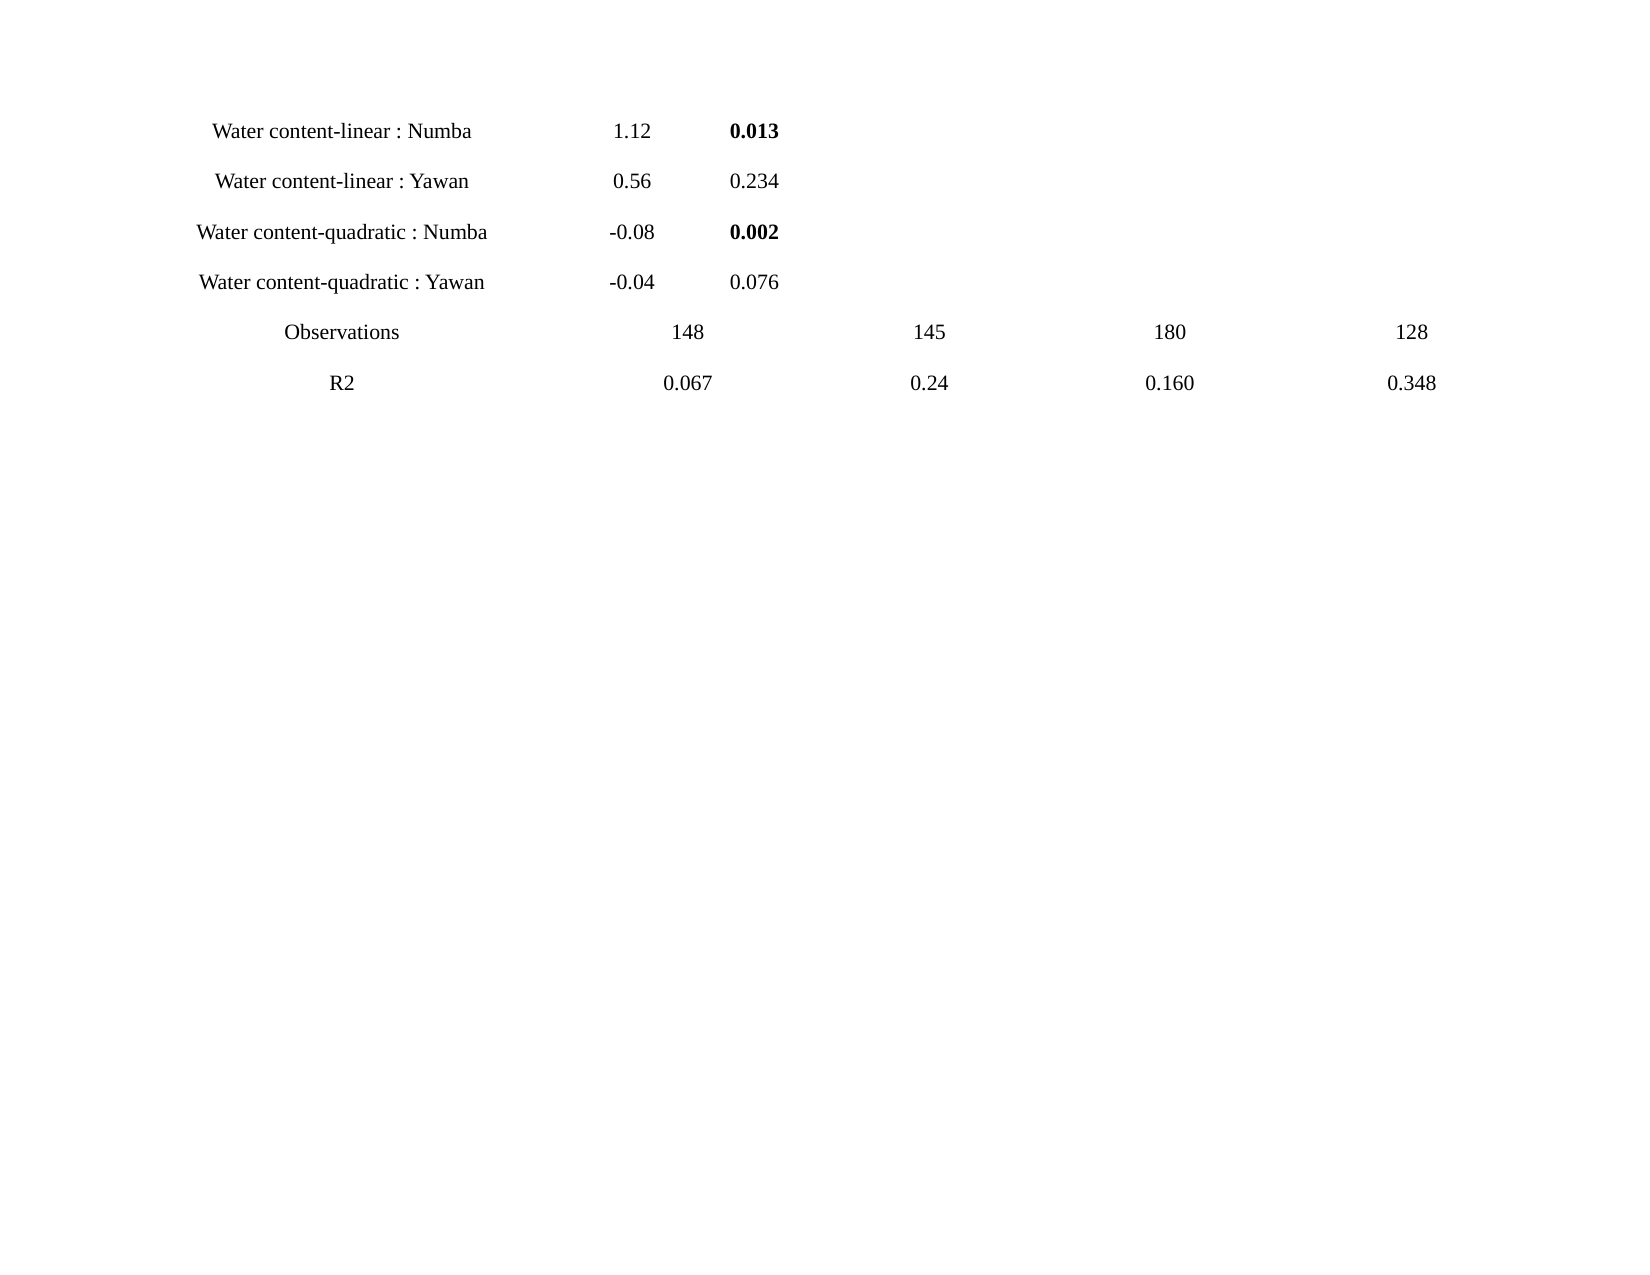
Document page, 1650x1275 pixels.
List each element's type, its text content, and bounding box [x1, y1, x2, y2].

table_cell 145 [810, 319, 1049, 370]
table_cell Water content-linear : Numba [118, 118, 566, 168]
table_cell 0.160 [1049, 370, 1291, 420]
table_cell 128 [1291, 319, 1533, 370]
table_cell 148 [566, 319, 810, 370]
table_cell 180 [1049, 319, 1291, 370]
table_cell 0.234 [698, 169, 810, 219]
table_cell 0.24 [810, 370, 1049, 420]
table_cell [940, 169, 1049, 219]
table_cell [1423, 269, 1533, 319]
table_cell [1049, 269, 1182, 319]
table_cell [940, 269, 1049, 319]
table_cell [1423, 169, 1533, 219]
table_cell 0.002 [698, 219, 810, 269]
table_cell [1182, 169, 1291, 219]
table_cell [1049, 219, 1182, 269]
table_cell Water content-linear : Yawan [118, 169, 566, 219]
table_cell [1049, 118, 1182, 168]
table_cell [1423, 118, 1533, 168]
table_cell [810, 118, 940, 168]
table_cell 0.013 [698, 118, 810, 168]
table_cell [810, 269, 940, 319]
table_cell 0.56 [566, 169, 698, 219]
table_cell [810, 219, 940, 269]
table_cell [940, 118, 1049, 168]
table_cell [1291, 219, 1423, 269]
table_cell [1423, 219, 1533, 269]
table_cell 0.348 [1291, 370, 1533, 420]
table_cell [810, 169, 940, 219]
table_cell Water content-quadratic : Yawan [118, 269, 566, 319]
table_cell 0.067 [566, 370, 810, 420]
table_cell [1291, 118, 1423, 168]
table_cell [940, 219, 1049, 269]
table_cell Water content-quadratic : Numba [118, 219, 566, 269]
table_cell [1182, 269, 1291, 319]
table_cell 1.12 [566, 118, 698, 168]
table_cell [1049, 169, 1182, 219]
table_cell 0.076 [698, 269, 810, 319]
table_cell [1291, 169, 1423, 219]
table_cell [1182, 219, 1291, 269]
table_cell R2 [118, 370, 566, 420]
table_cell Observations [118, 319, 566, 370]
table_cell [1182, 118, 1291, 168]
table_cell [1291, 269, 1423, 319]
table_cell -0.08 [566, 219, 698, 269]
table_cell -0.04 [566, 269, 698, 319]
